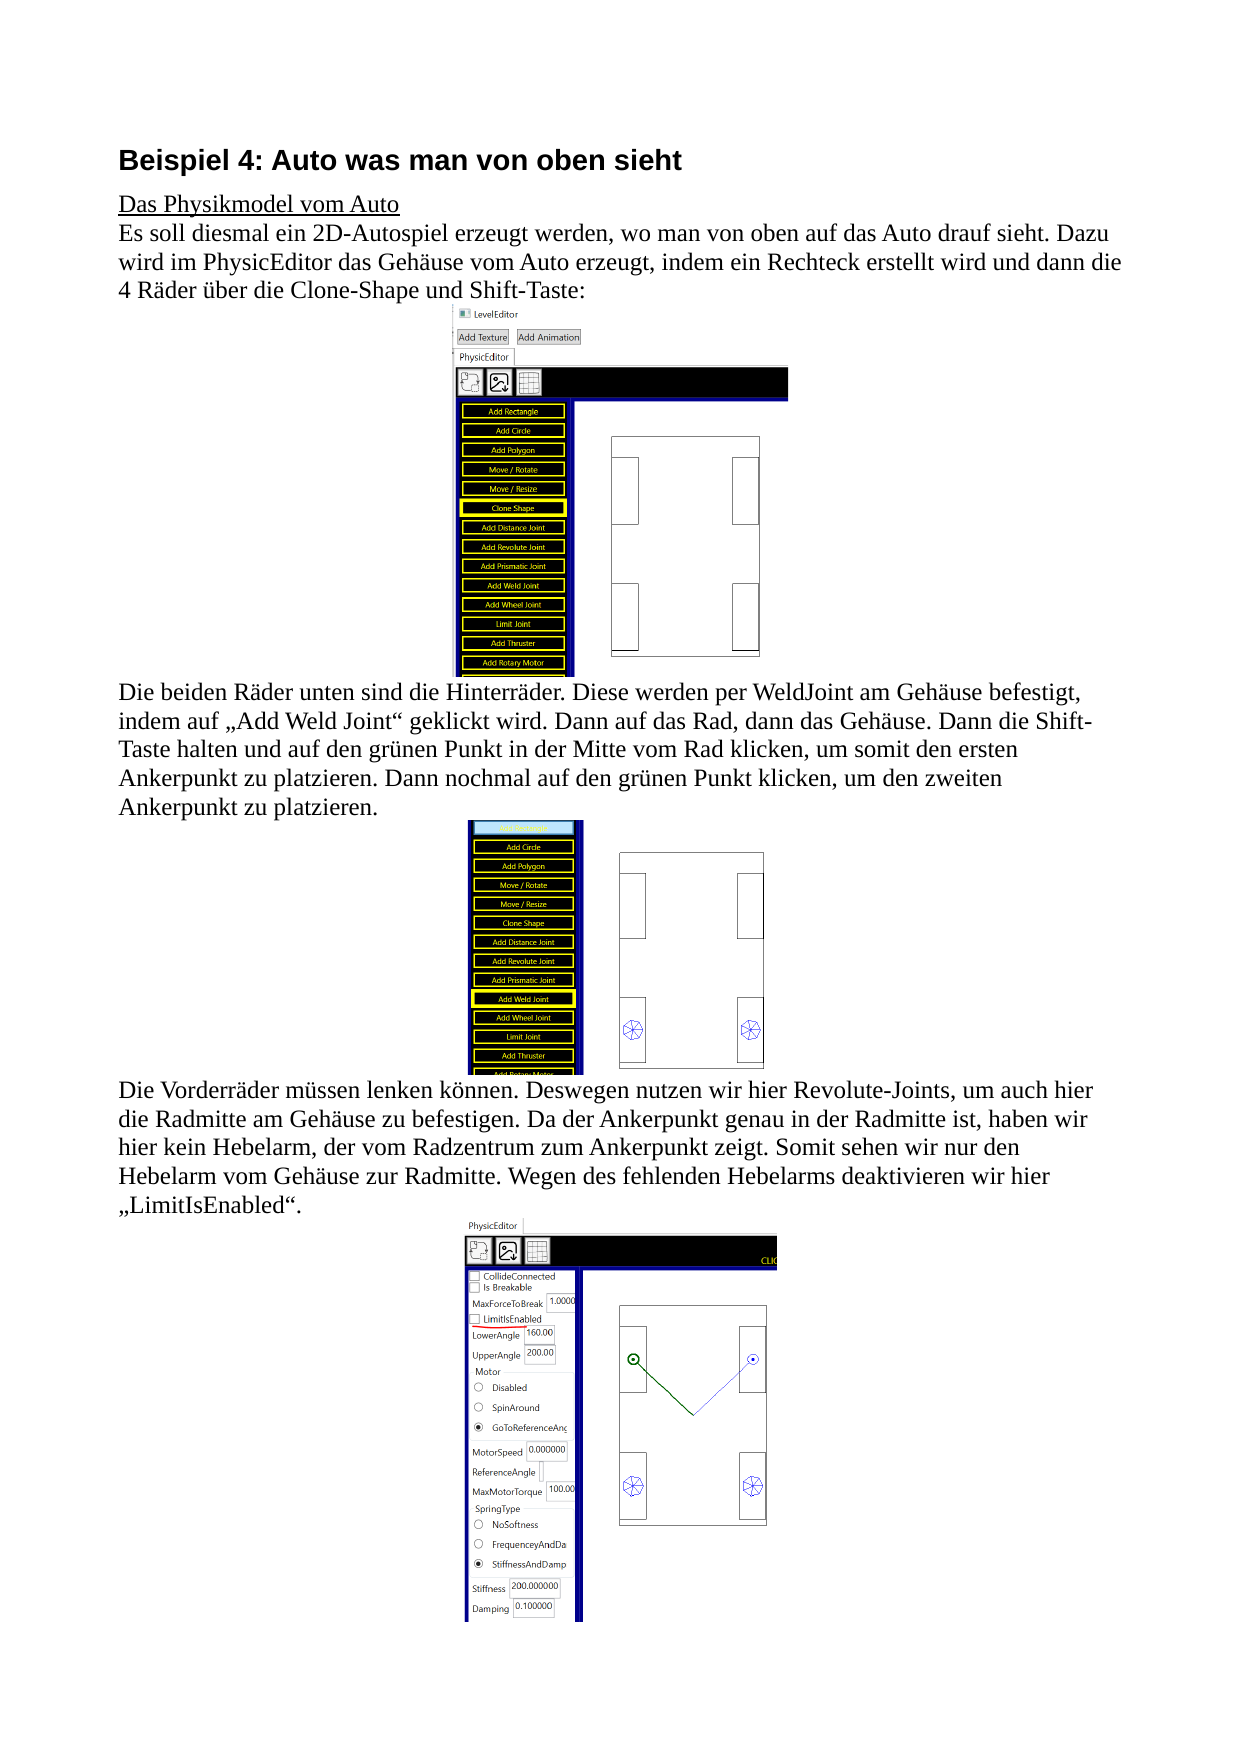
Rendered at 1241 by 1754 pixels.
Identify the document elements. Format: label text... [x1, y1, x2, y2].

picture [452, 304, 789, 677]
subtitle Beispiel 4: Auto was man von oben sieht [118, 143, 1122, 177]
text Die Vorderräder müssen lenken können. Deswegen nutzen wir hier Revolute-Joints, um auch hier die Radmitte am Gehäuse zu befestigen. Da der Ankerpunkt genau in der Radmitte ist, haben wir hier kein Hebelarm, der vom Radzentrum zum Ankerpunkt zeigt. Somit sehen wir nur den Hebelarm vom Gehäuse zur Radmitte. Wegen des fehlenden Hebelarms deaktivieren wir hier „LimitIsEnabled“. [118, 821, 1122, 1219]
text Die beiden Räder unten sind die Hinterräder. Diese werden per WeldJoint am Gehäuse befestigt, indem auf „Add Weld Joint“ geklickt wird. Dann auf das Rad, dann das Gehäuse. Dann die Shift-Taste halten und auf den grünen Punkt in der Mitte vom Rad klicken, um somit den ersten Ankerpunkt zu platzieren. Dann nochmal auf den grünen Punkt klicken, um den zweiten Ankerpunkt zu platzieren. [118, 304, 1122, 821]
picture [463, 1218, 777, 1622]
picture [467, 820, 773, 1075]
text Es soll diesmal ein 2D-Autospiel erzeugt werden, wo man von oben auf das Auto drauf sieht. Dazu wird im PhysicEditor das Gehäuse vom Auto erzeugt, indem ein Rechteck erstellt wird und dann die 4 Räder über die Clone-Shape und Shift-Taste: [118, 218, 1122, 304]
text Das Physikmodel vom Auto [118, 189, 1122, 218]
